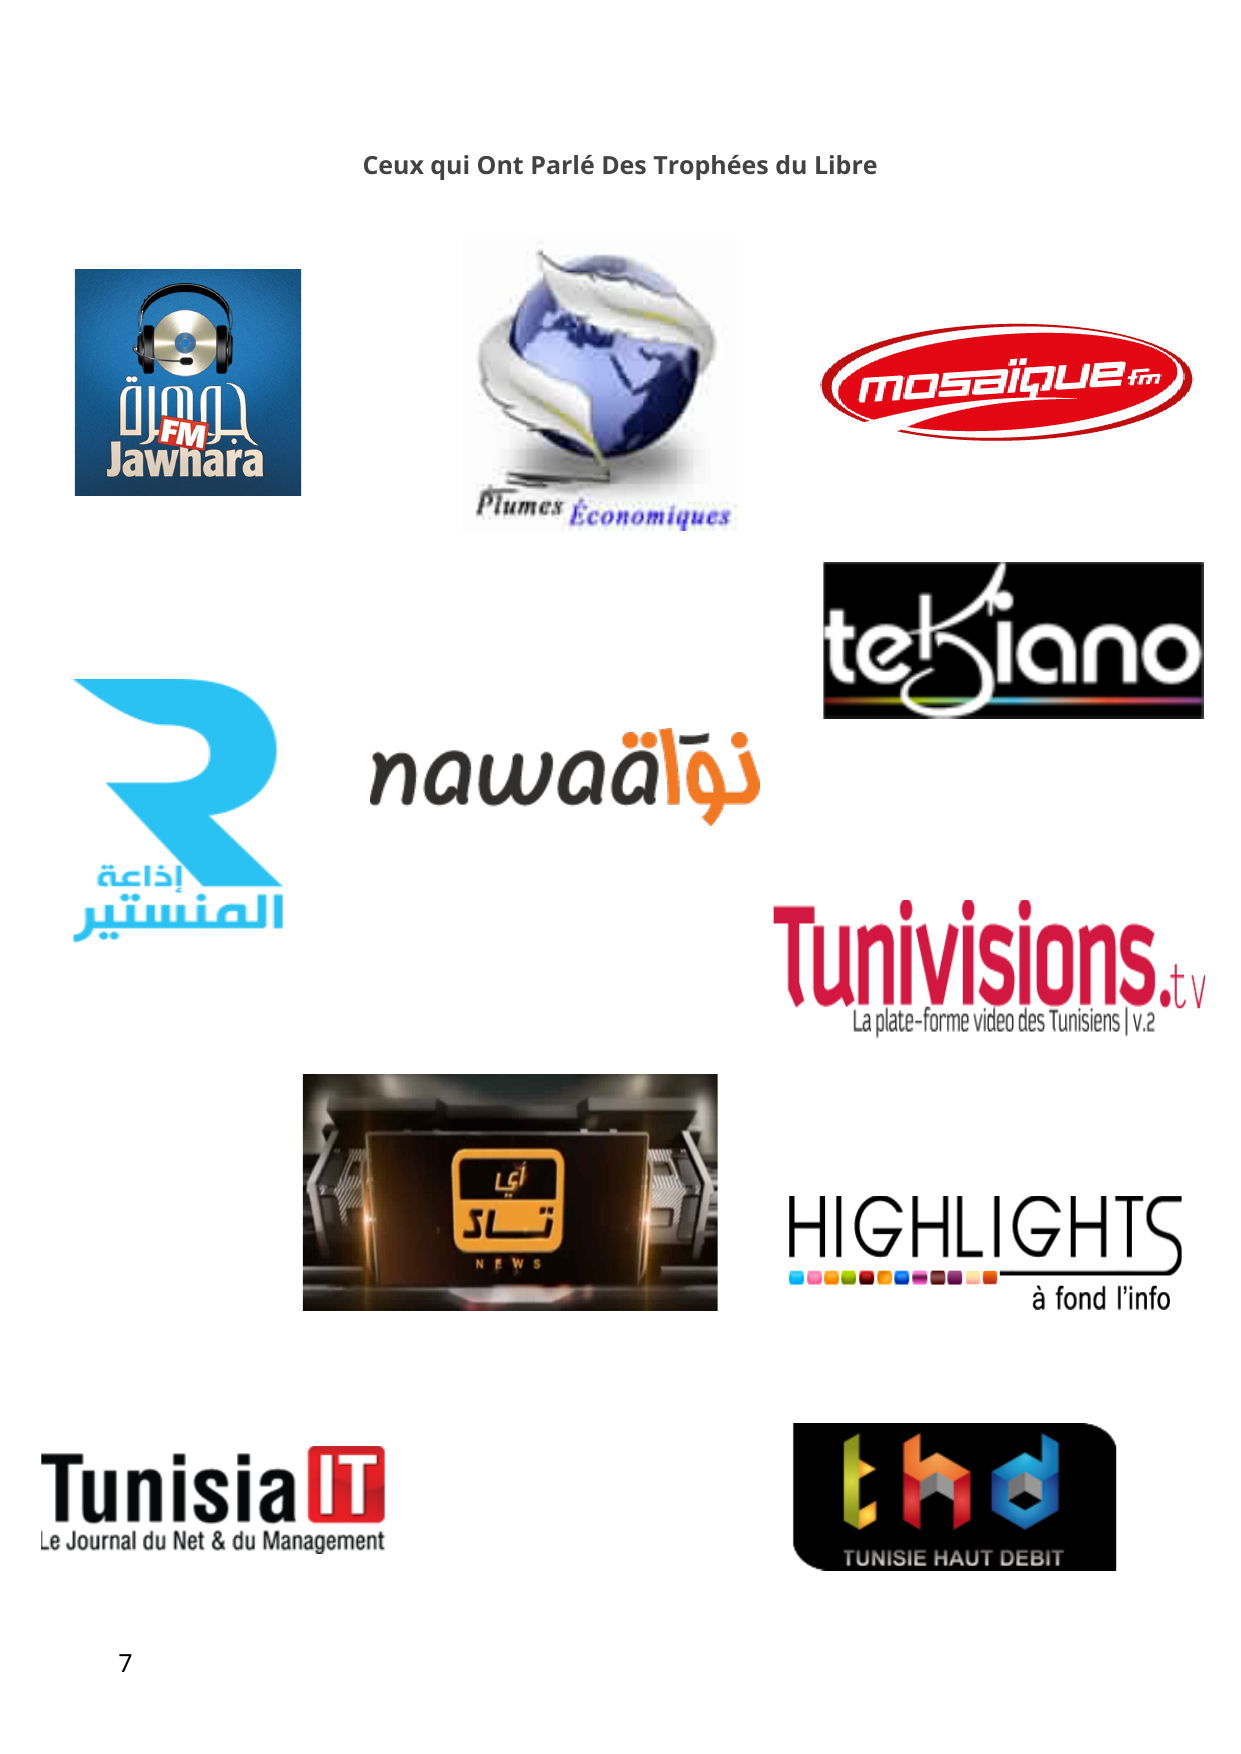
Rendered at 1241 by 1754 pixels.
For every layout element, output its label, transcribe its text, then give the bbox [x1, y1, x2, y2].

picture [302, 1074, 718, 1311]
picture [789, 1196, 1182, 1310]
picture [460, 239, 738, 531]
picture [790, 1423, 1120, 1571]
picture [773, 900, 1206, 1039]
text Ceux qui Ont Parlé Des Trophées du Libre [118, 148, 1122, 182]
picture [808, 310, 1207, 450]
picture [74, 269, 302, 496]
picture [823, 562, 1204, 719]
picture [370, 728, 760, 826]
picture [73, 679, 283, 946]
picture [41, 1446, 385, 1554]
